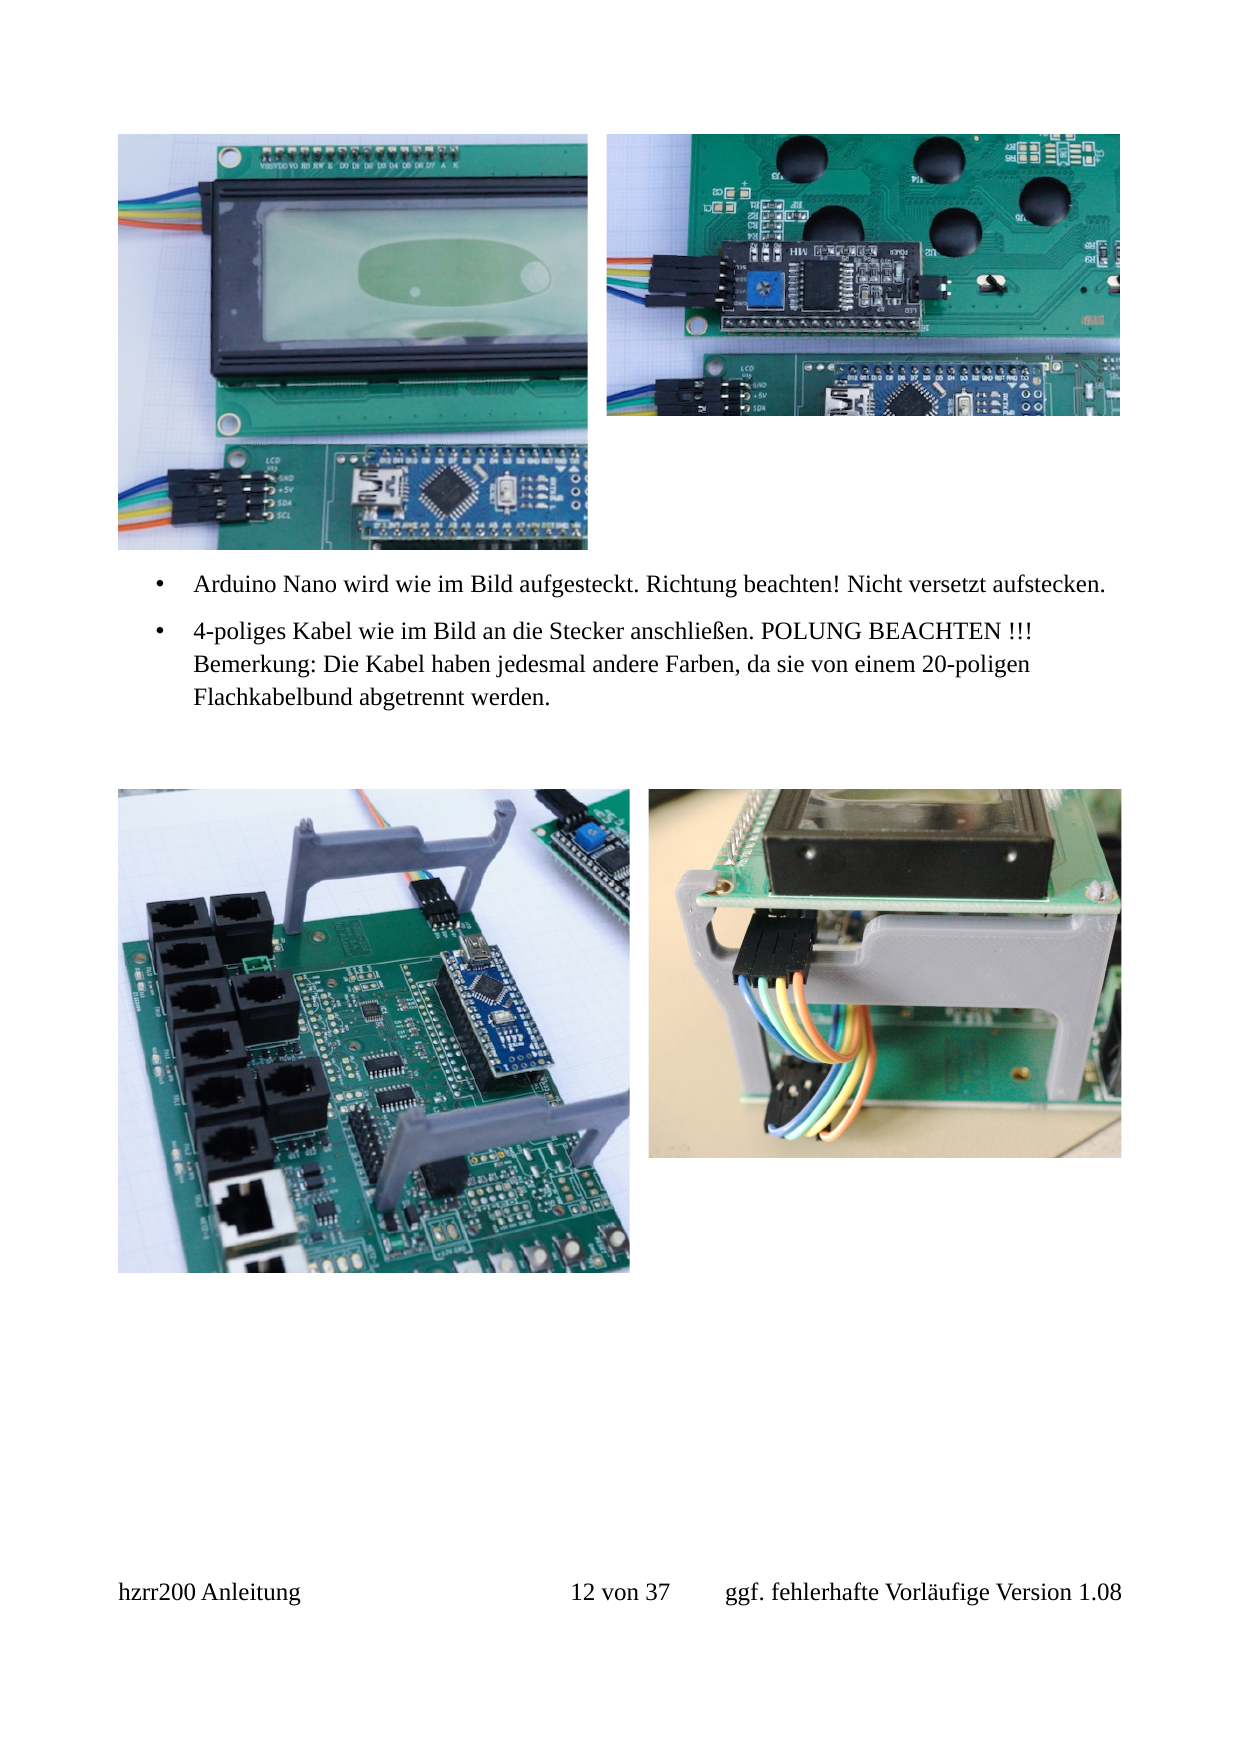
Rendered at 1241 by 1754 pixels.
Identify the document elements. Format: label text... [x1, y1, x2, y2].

text Bild 29: Arduino Nano auf Modul Platine aufgesteckt; LCD über 4-poligem Kabel verbunden. [118, 111, 588, 134]
text Bild 31: Zwei Abstandshalter in die dafür vorgesehenen Löcher drücken [118, 766, 630, 789]
list Arduino Nano wird wie im Bild aufgesteckt. Richtung beachten! Nicht versetzt aufstecken. [156, 569, 1122, 597]
picture [118, 789, 630, 1273]
list 4-poliges Kabel wie im Bild an die Stecker anschließen. POLUNG BEACHTEN !!! Bemerkung: Die Kabel haben jedesmal andere Farben, da sie von einem 20-poligen Flachkabelbund abgetrennt werden. [156, 616, 1122, 711]
picture [606, 134, 1120, 416]
text Bild 32: Montage des LCDs an den Abstandshaltern [648, 766, 1122, 789]
picture [118, 134, 588, 550]
picture [648, 789, 1122, 1158]
text Bild 30: LCD von der Unterseite [607, 111, 1120, 134]
